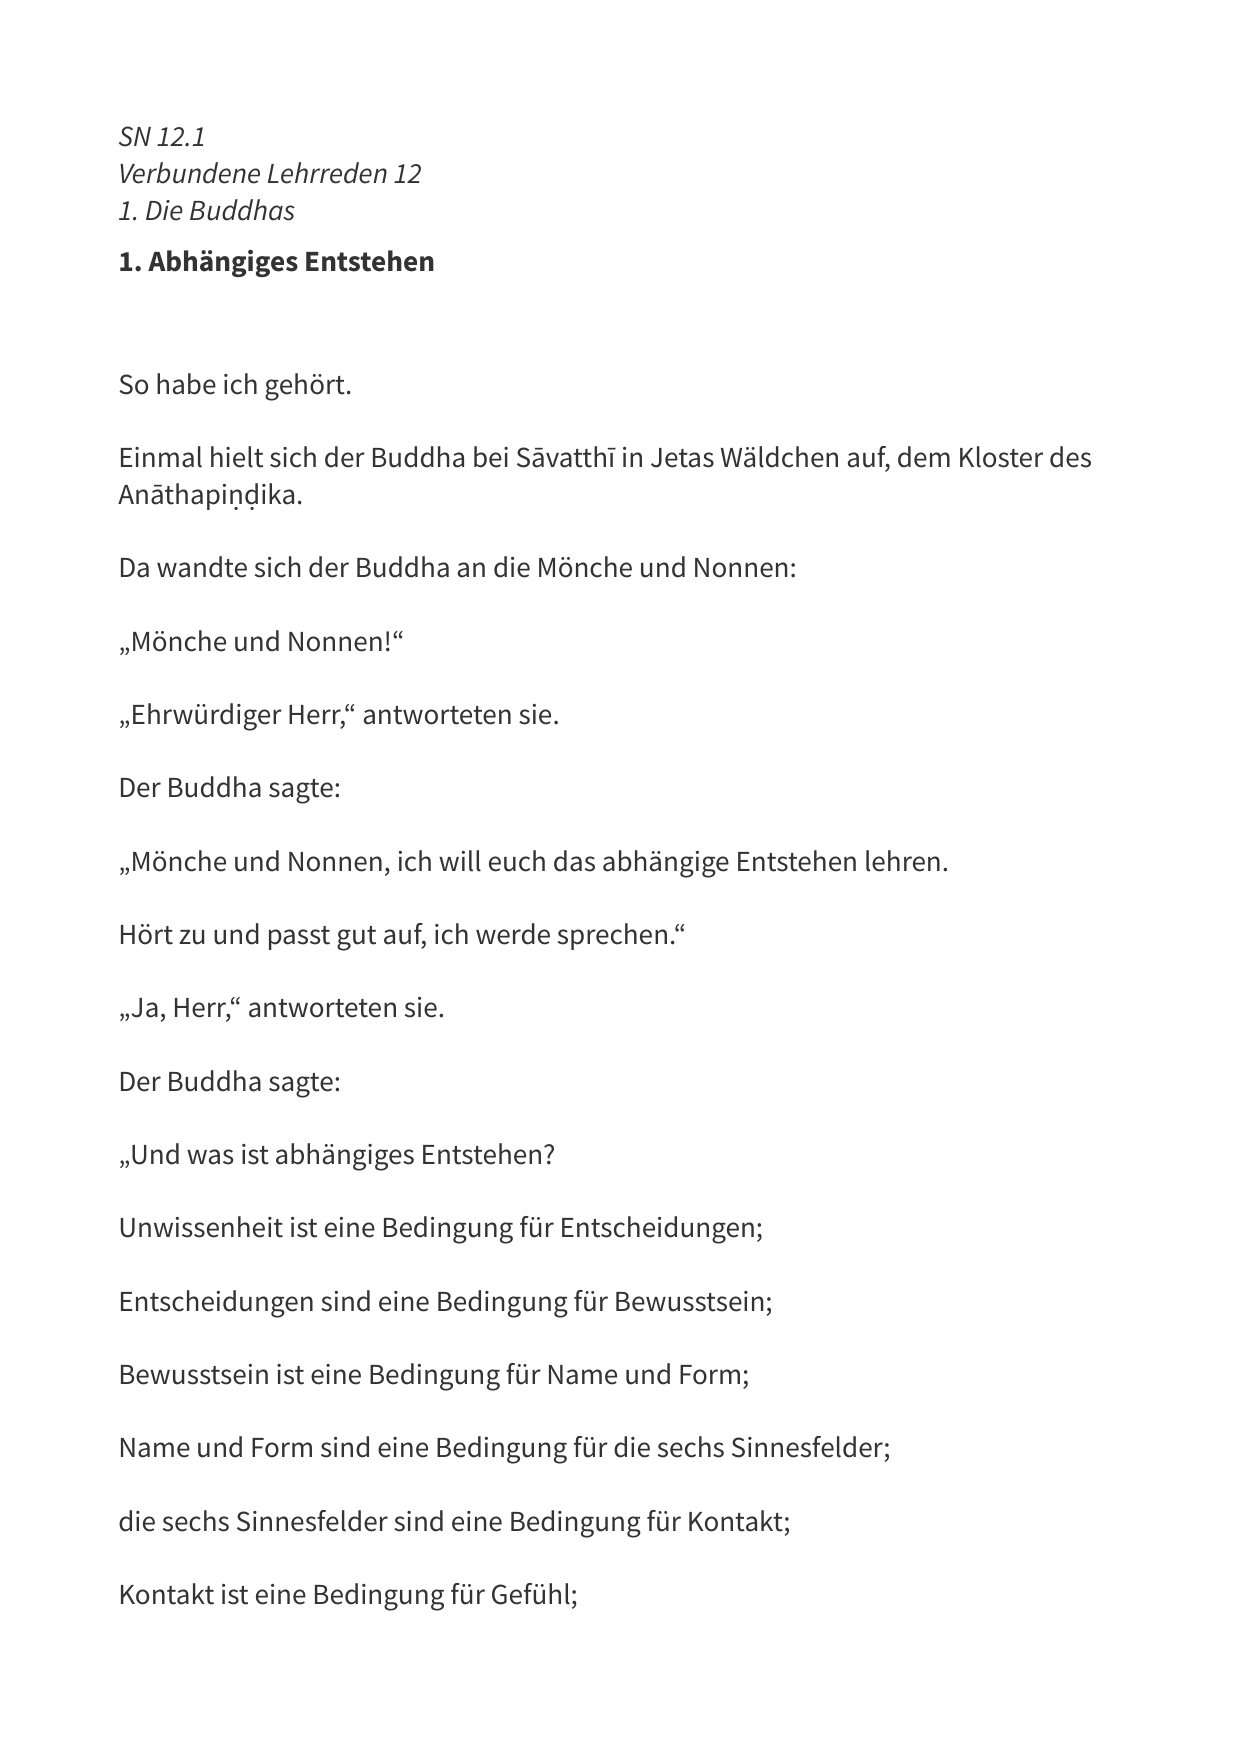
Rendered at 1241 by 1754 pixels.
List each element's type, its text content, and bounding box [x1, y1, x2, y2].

text Kontakt ist eine Bedingung für Gefühl; [118, 1576, 1122, 1612]
text „Mönche und Nonnen!“ [118, 622, 1122, 659]
text Hört zu und passt gut auf, ich werde sprechen.“ [118, 916, 1122, 952]
text „Ja, Herr,“ antworteten sie. [118, 989, 1122, 1026]
text SN 12.1 [118, 118, 1122, 155]
text Der Buddha sagte: [118, 1062, 1122, 1099]
text Da wandte sich der Buddha an die Mönche und Nonnen: [118, 549, 1122, 586]
text Der Buddha sagte: [118, 769, 1122, 806]
text 1. Die Buddhas [118, 191, 1122, 228]
text „Mönche und Nonnen, ich will euch das abhängige Entstehen lehren. [118, 842, 1122, 879]
text Name und Form sind eine Bedingung für die sechs Sinnesfelder; [118, 1429, 1122, 1466]
text „Ehrwürdiger Herr,“ antworteten sie. [118, 696, 1122, 732]
text Entscheidungen sind eine Bedingung für Bewusstsein; [118, 1282, 1122, 1319]
subtitle 1. Abhängiges Entstehen [118, 243, 1122, 280]
text „Und was ist abhängiges Entstehen? [118, 1136, 1122, 1172]
text So habe ich gehört. [118, 366, 1122, 402]
text Einmal hielt sich der Buddha bei Sāvatthī in Jetas Wäldchen auf, dem Kloster des Anāthapiṇḍika. [118, 439, 1122, 512]
text Unwissenheit ist eine Bedingung für Entscheidungen; [118, 1209, 1122, 1246]
text Bewusstsein ist eine Bedingung für Name und Form; [118, 1356, 1122, 1392]
text die sechs Sinnesfelder sind eine Bedingung für Kontakt; [118, 1502, 1122, 1539]
text Verbundene Lehrreden 12 [118, 155, 1122, 191]
